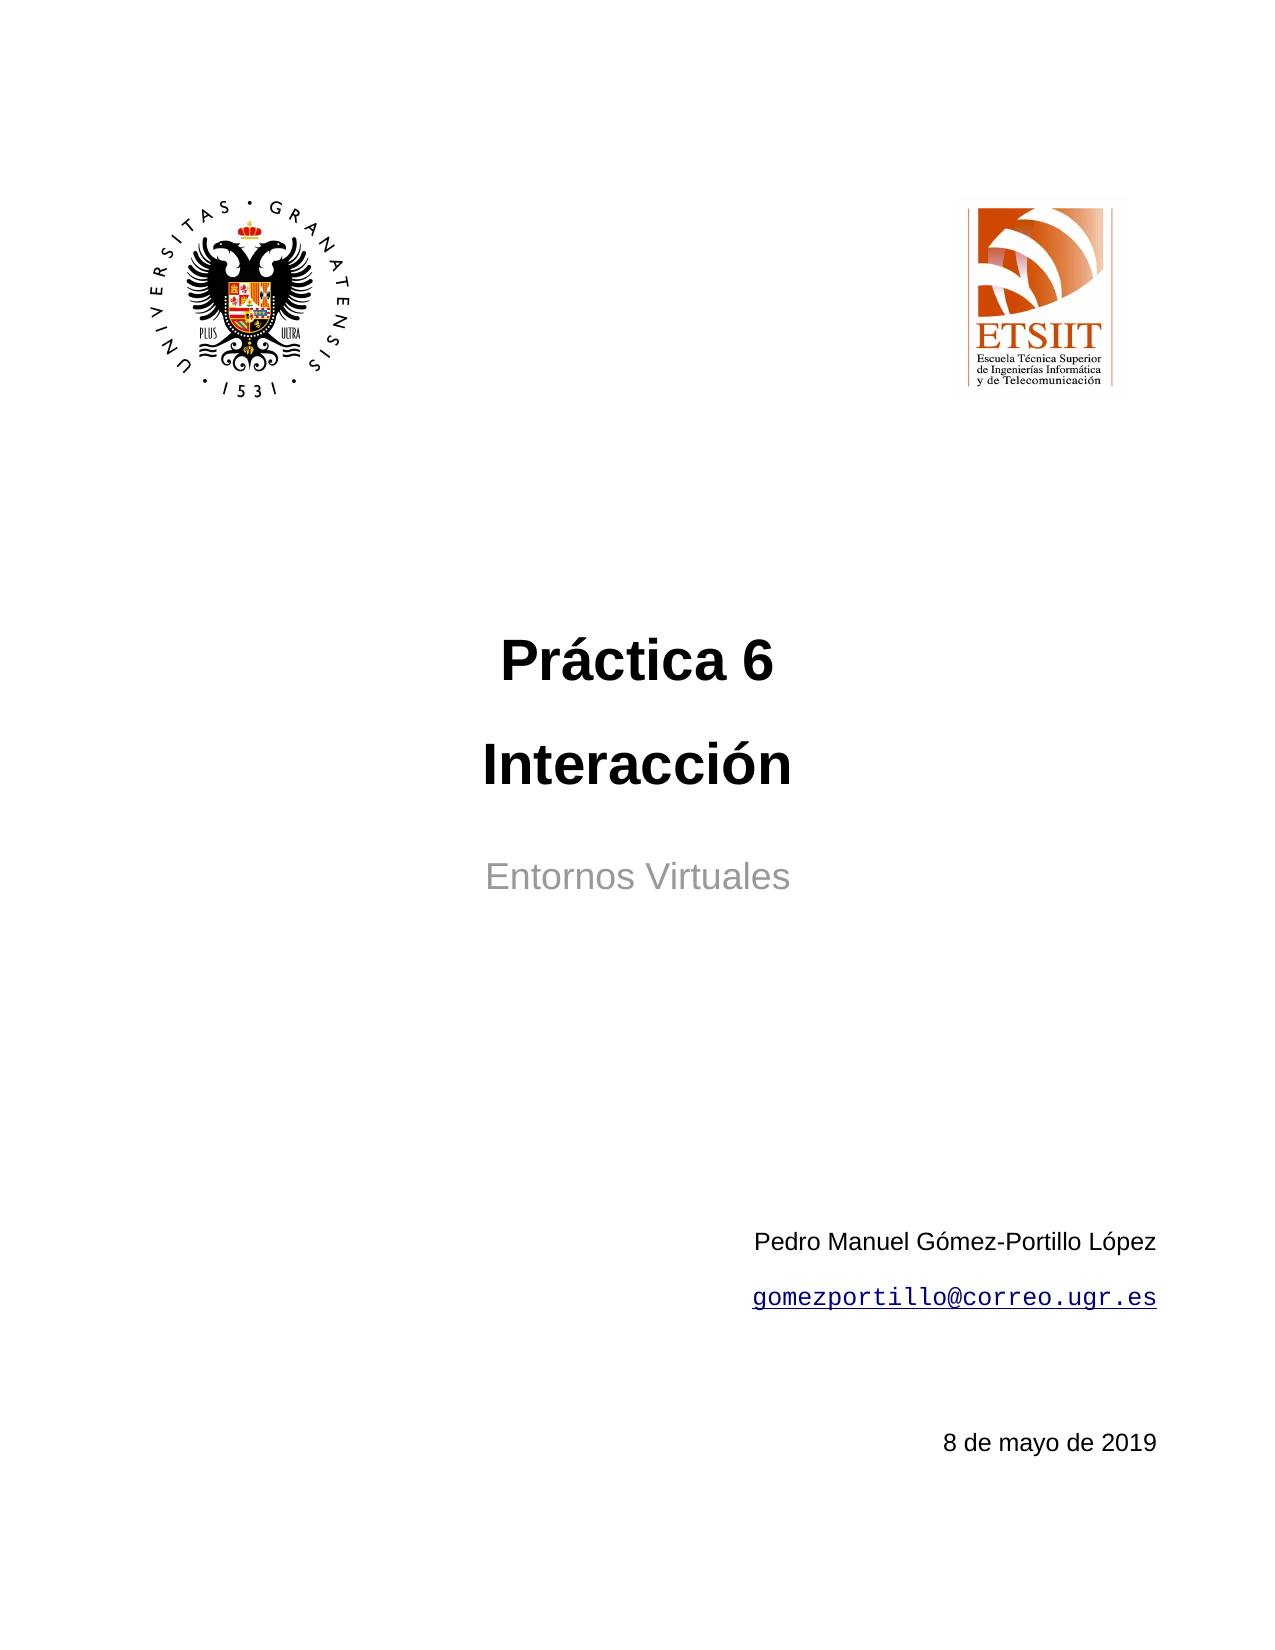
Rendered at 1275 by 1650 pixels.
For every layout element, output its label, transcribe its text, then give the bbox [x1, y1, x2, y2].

picture [140, 185, 359, 402]
title Práctica 6 [118, 626, 1157, 693]
title Interacción [118, 730, 1157, 797]
subtitle Entornos Virtuales [118, 854, 1157, 897]
text gomezportillo@correo.ugr.es [118, 1284, 1157, 1313]
text Pedro Manuel Gómez-Portillo López [118, 1227, 1157, 1256]
text 8 de mayo de 2019 [118, 1428, 1157, 1456]
picture [953, 196, 1129, 402]
